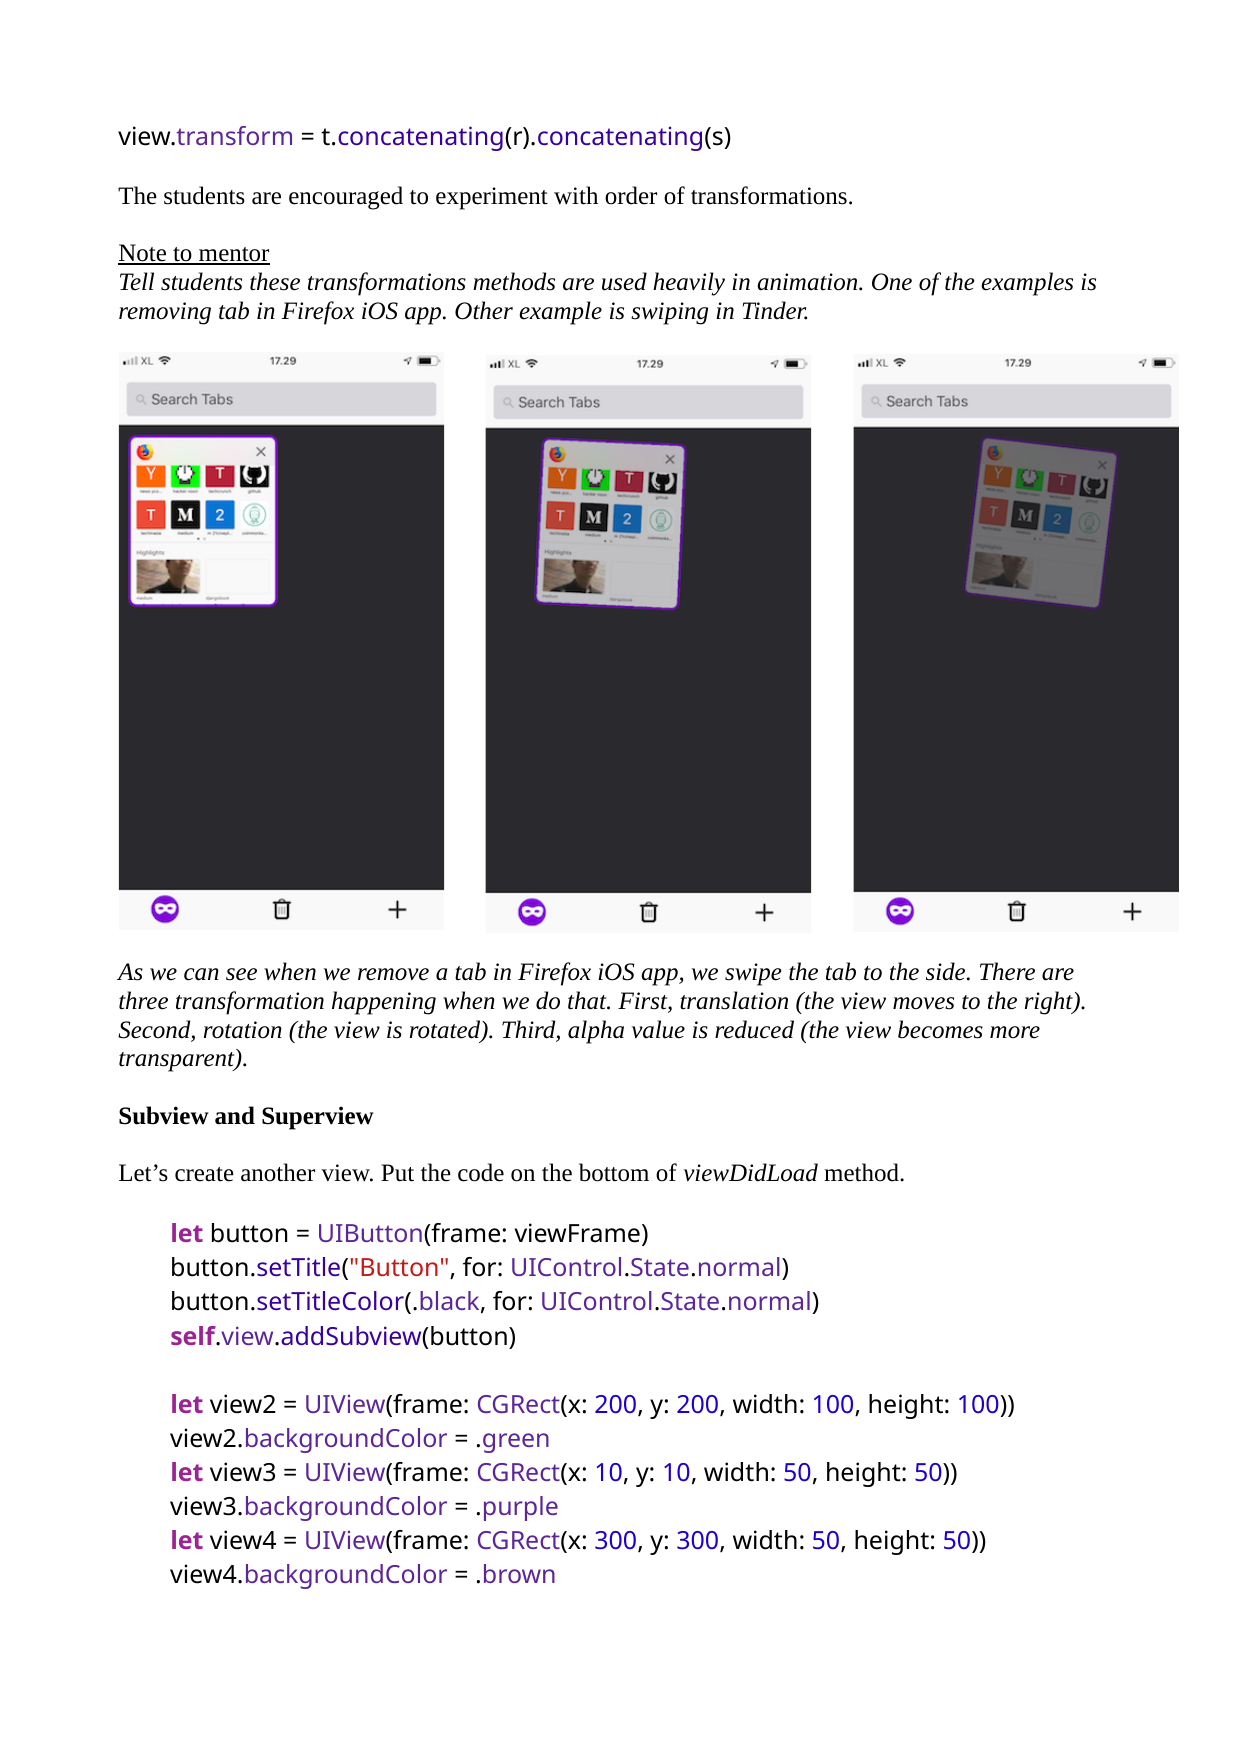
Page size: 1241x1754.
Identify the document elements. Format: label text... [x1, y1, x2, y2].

text As we can see when we remove a tab in Firefox iOS app, we swipe the tab to the side. There are three transformation happening when we do that. First, translation (the view moves to the right). Second, rotation (the view is rotated). Third, alpha value is reduced (the view becomes more transparent). [118, 957, 1122, 1072]
text self.view.addSubview(button) [118, 1318, 1122, 1352]
text Let’s create another view. Put the code on the bottom of viewDidLoad method. [118, 1158, 1122, 1187]
text button.setTitle("Button", for: UIControl.State.normal) [118, 1250, 1122, 1284]
text let view3 = UIView(frame: CGRect(x: 10, y: 10, width: 50, height: 50)) [118, 1454, 1122, 1488]
text view.transform = t.concatenating(r).concatenating(s) [118, 118, 1122, 152]
text view3.backgroundColor = .purple [118, 1488, 1122, 1522]
picture [118, 352, 445, 930]
text view2.backgroundColor = .green [118, 1420, 1122, 1454]
text view4.backgroundColor = .brown [118, 1557, 1122, 1591]
text The students are encouraged to experiment with order of transformations. [118, 181, 1122, 210]
text let button = UIButton(frame: viewFrame) [118, 1216, 1122, 1250]
text Note to mentor [118, 238, 1122, 267]
picture [853, 354, 1179, 932]
picture [485, 355, 812, 933]
text let view2 = UIView(frame: CGRect(x: 200, y: 200, width: 100, height: 100)) [118, 1386, 1122, 1420]
text Subview and Superview [118, 1101, 1122, 1130]
text let view4 = UIView(frame: CGRect(x: 300, y: 300, width: 50, height: 50)) [118, 1522, 1122, 1557]
text Tell students these transformations methods are used heavily in animation. One of the examples is removing tab in Firefox iOS app. Other example is swiping in Tinder. [118, 267, 1122, 325]
text button.setTitleColor(.black, for: UIControl.State.normal) [118, 1284, 1122, 1318]
